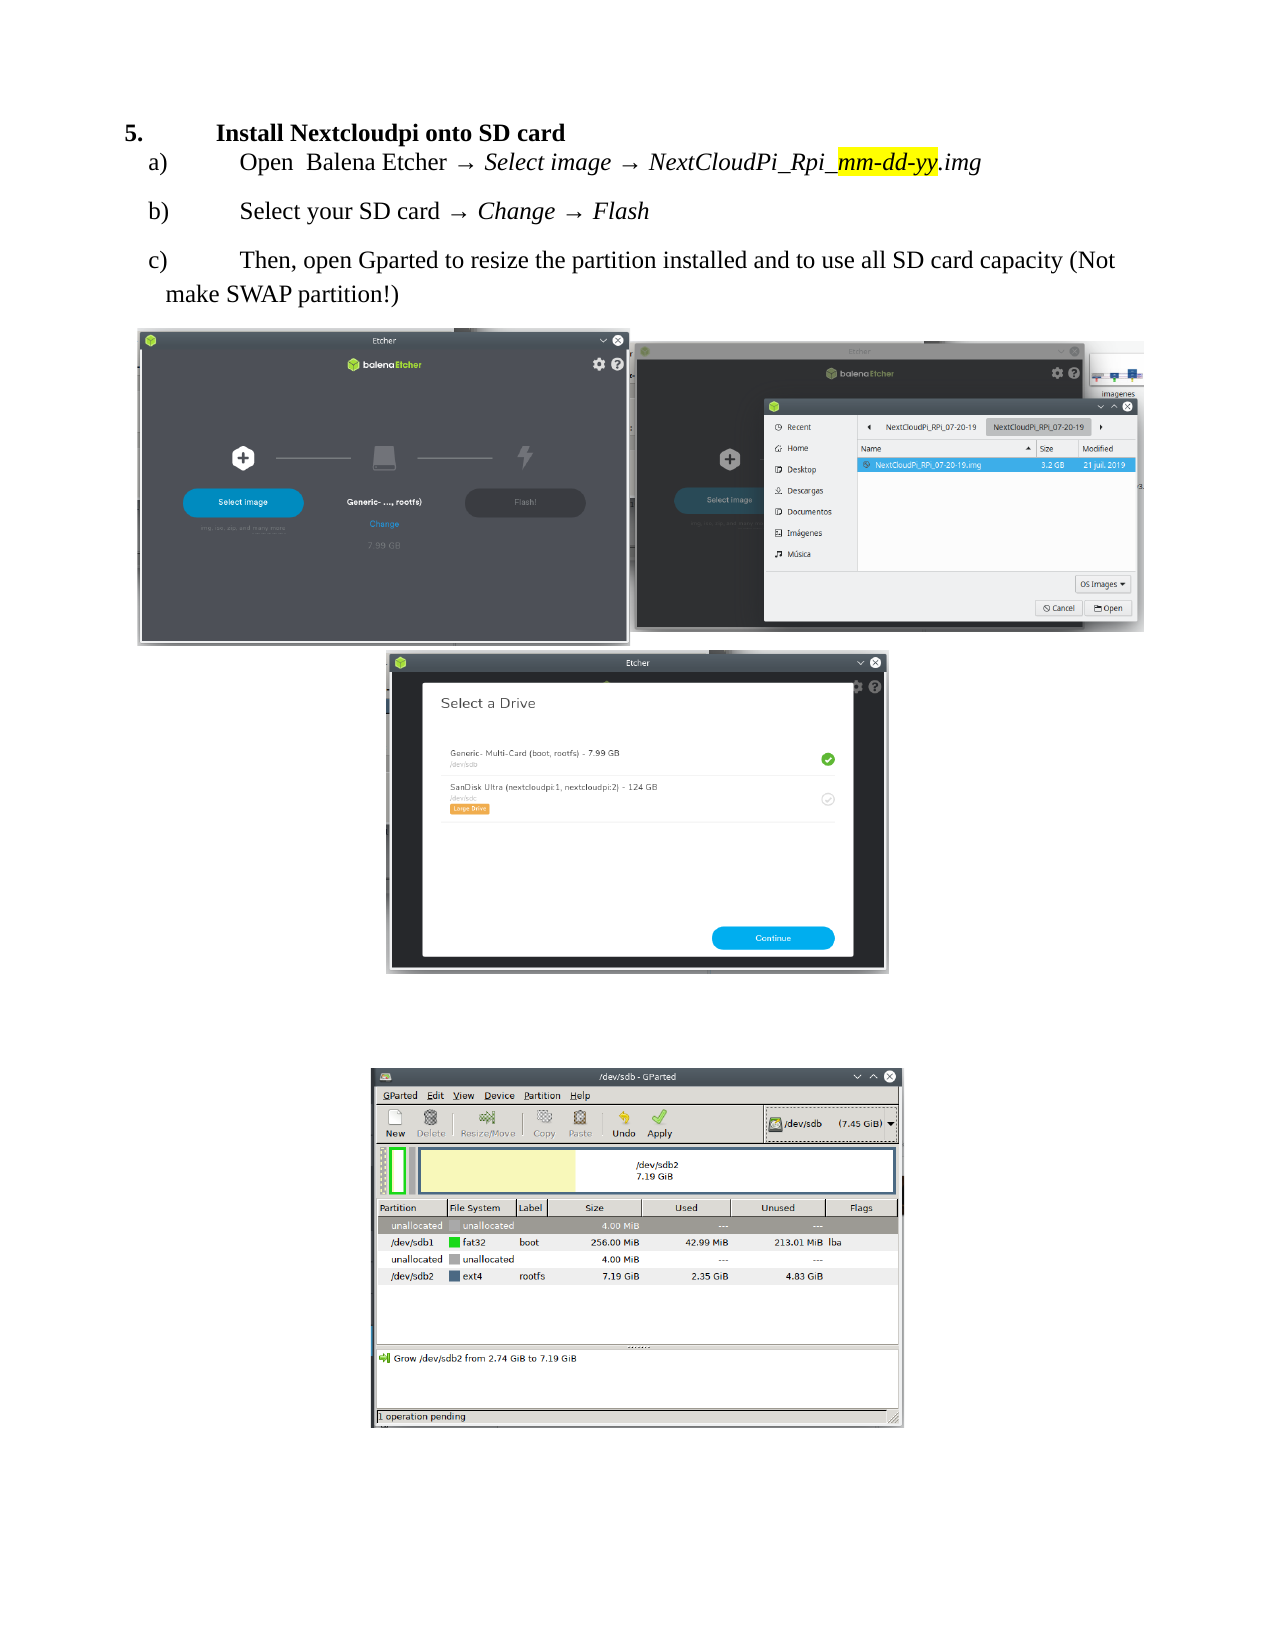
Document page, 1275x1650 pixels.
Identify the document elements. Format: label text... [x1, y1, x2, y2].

list Open Balena Etcher → Select image → NextCloudPi_Rpi_mm-dd-yy.img [142, 147, 1157, 176]
picture [386, 650, 889, 974]
list Select your SD card → Change → Flash [142, 196, 1157, 225]
picture [370, 1068, 905, 1428]
list Install Nextcloudpi onto SD card [118, 118, 1157, 147]
picture [137, 328, 1144, 646]
list Then, open Gparted to resize the partition installed and to use all SD card capacity (Not make SWAP partition!) [142, 245, 1157, 308]
